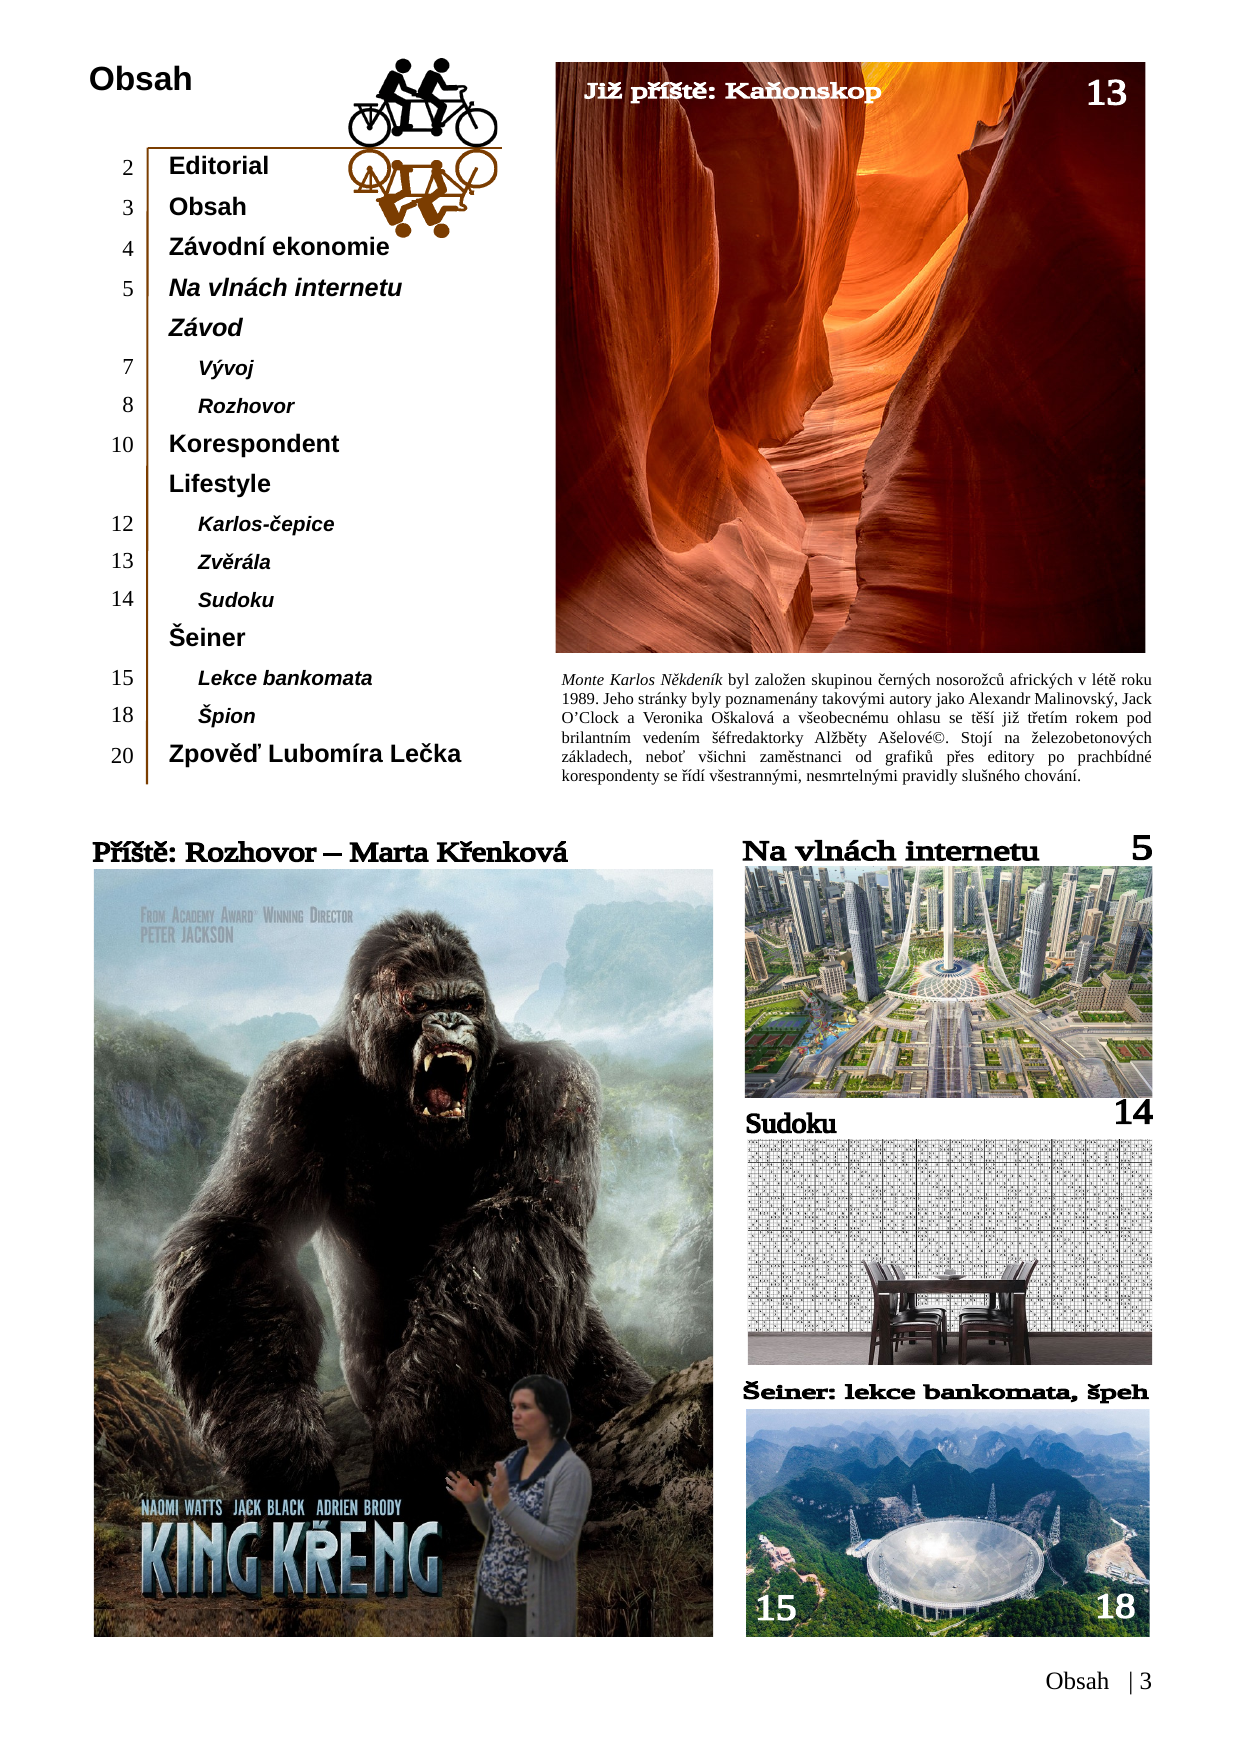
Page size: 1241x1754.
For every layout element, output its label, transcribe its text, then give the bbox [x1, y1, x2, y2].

table_cell Lekce bankomata [151, 658, 1093, 696]
table_cell 7 [92, 348, 146, 385]
table_cell Šeiner [151, 618, 1093, 658]
table_cell Zvěrála [151, 542, 555, 579]
table_cell [498, 186, 555, 226]
table_header [498, 145, 555, 186]
table_cell 3 [92, 186, 146, 226]
picture [348, 58, 498, 238]
table_cell [92, 307, 146, 347]
table_cell 18 [92, 696, 146, 733]
table_cell Na vlnách internetu [151, 267, 555, 307]
picture [744, 866, 1153, 1093]
subtitle [498, 59, 1152, 98]
table_cell [92, 464, 146, 504]
table_cell Obsah [151, 774, 1093, 814]
table_header 2 [92, 145, 151, 186]
table_cell Vývoj [151, 348, 555, 385]
table_cell 8 [92, 385, 146, 423]
table_cell Špion [151, 696, 1093, 733]
table_cell 13 [92, 542, 146, 579]
table_cell 20 [92, 734, 145, 774]
table_cell 12 [92, 504, 146, 542]
table_cell Rozhovor [151, 385, 555, 423]
table_cell Zpověď Lubomíra Lečka [151, 734, 1093, 774]
picture [93, 869, 714, 1637]
table_cell 4 [92, 226, 146, 267]
subtitle Obsah [88, 59, 348, 98]
table_cell Sudoku [151, 580, 555, 617]
table_cell 15 [92, 658, 146, 696]
table_cell 14 [92, 580, 146, 617]
table_cell Obsah [151, 186, 348, 226]
table_cell [92, 774, 151, 814]
picture [555, 62, 1146, 653]
table_cell Závodní ekonomie [151, 226, 555, 267]
table_cell 10 [92, 423, 146, 463]
table_cell Karlos-čepice [151, 504, 555, 542]
table_header Editorial [151, 149, 348, 186]
table_cell Lifestyle [151, 464, 555, 504]
table_cell 5 [92, 267, 146, 307]
table_cell Závod [151, 307, 555, 347]
picture [747, 1139, 1153, 1365]
table_cell [92, 618, 146, 658]
picture [746, 1409, 1150, 1637]
table_cell Korespondent [151, 423, 555, 463]
